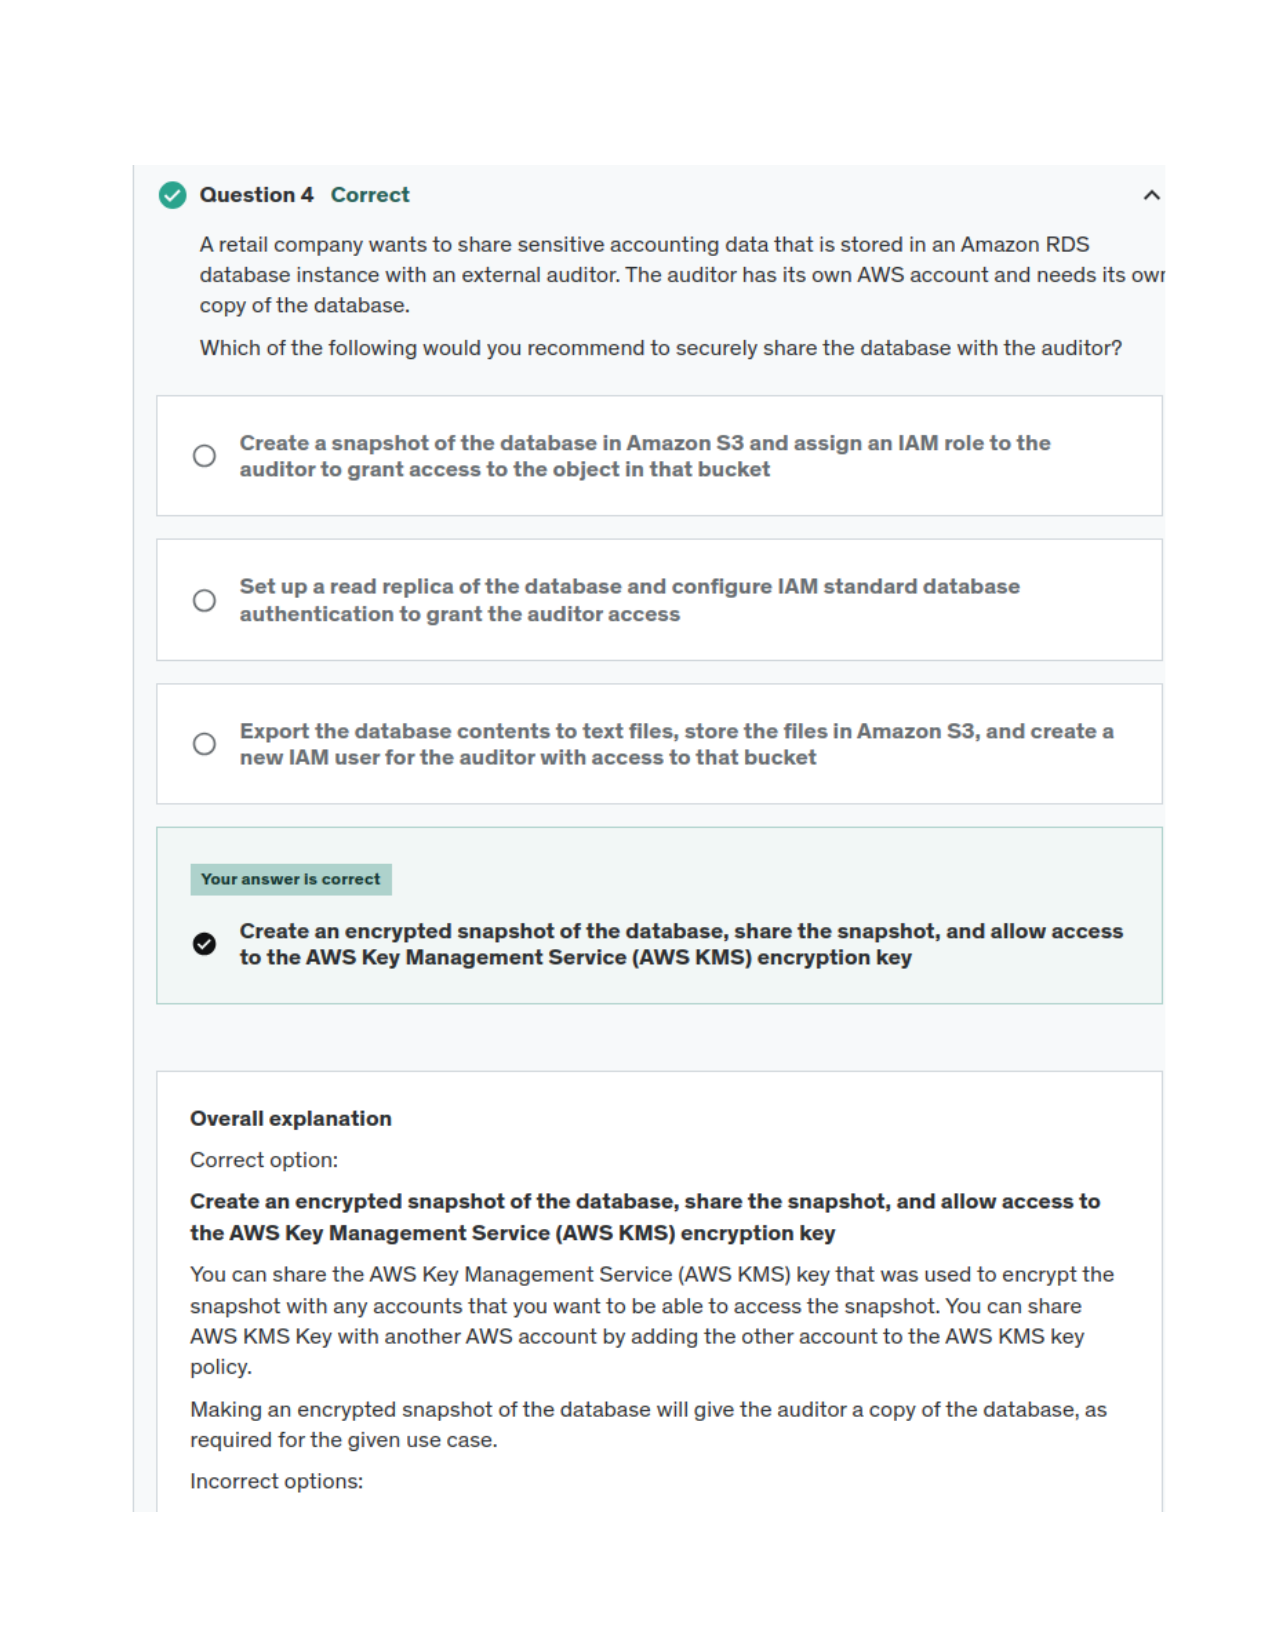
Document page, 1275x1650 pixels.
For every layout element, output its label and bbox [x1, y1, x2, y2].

picture [126, 165, 1166, 1512]
